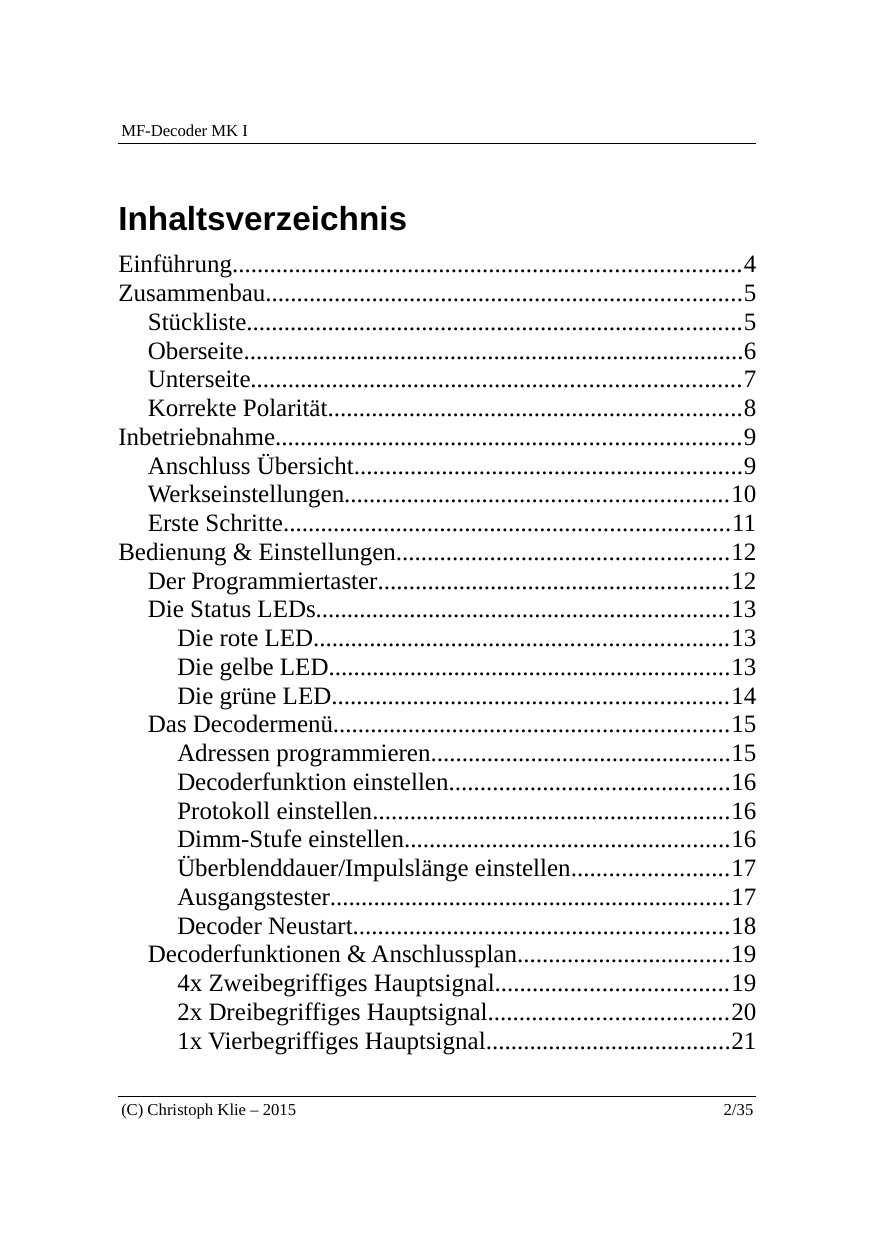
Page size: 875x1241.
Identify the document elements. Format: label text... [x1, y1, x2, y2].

subtitle Inhaltsverzeichnis [118, 199, 756, 237]
text Oberseite 6 [148, 336, 756, 364]
text Werkseinstellungen 10 [148, 479, 756, 508]
text Decoderfunktion einstellen 16 [177, 767, 756, 796]
text Erste Schritte 11 [148, 508, 756, 537]
text 1x Vierbegriffiges Hauptsignal 21 [177, 1026, 756, 1054]
text Adressen programmieren 15 [177, 738, 756, 767]
text Decoderfunktionen & Anschlussplan 19 [148, 939, 756, 968]
text Unterseite 7 [148, 364, 756, 393]
text Ausgangstester 17 [177, 882, 756, 911]
text Einführung 4 [118, 249, 756, 278]
text Korrekte Polarität 8 [148, 393, 756, 422]
text Bedienung & Einstellungen 12 [118, 537, 756, 566]
text Dimm-Stufe einstellen 16 [177, 824, 756, 853]
text Die rote LED 13 [177, 623, 756, 652]
text Die grüne LED 14 [177, 681, 756, 709]
text Inbetriebnahme 9 [118, 422, 756, 451]
text 4x Zweibegriffiges Hauptsignal 19 [177, 968, 756, 997]
text Stückliste 5 [148, 307, 756, 336]
text Der Programmiertaster 12 [148, 566, 756, 594]
text 2x Dreibegriffiges Hauptsignal 20 [177, 997, 756, 1026]
text Die Status LEDs 13 [148, 594, 756, 623]
text Zusammenbau 5 [118, 278, 756, 307]
text Die gelbe LED 13 [177, 652, 756, 681]
text Decoder Neustart 18 [177, 911, 756, 939]
text Anschluss Übersicht 9 [148, 451, 756, 479]
text Überblenddauer/Impulslänge einstellen 17 [177, 853, 756, 882]
text Das Decodermenü 15 [148, 709, 756, 738]
text Protokoll einstellen 16 [177, 796, 756, 824]
